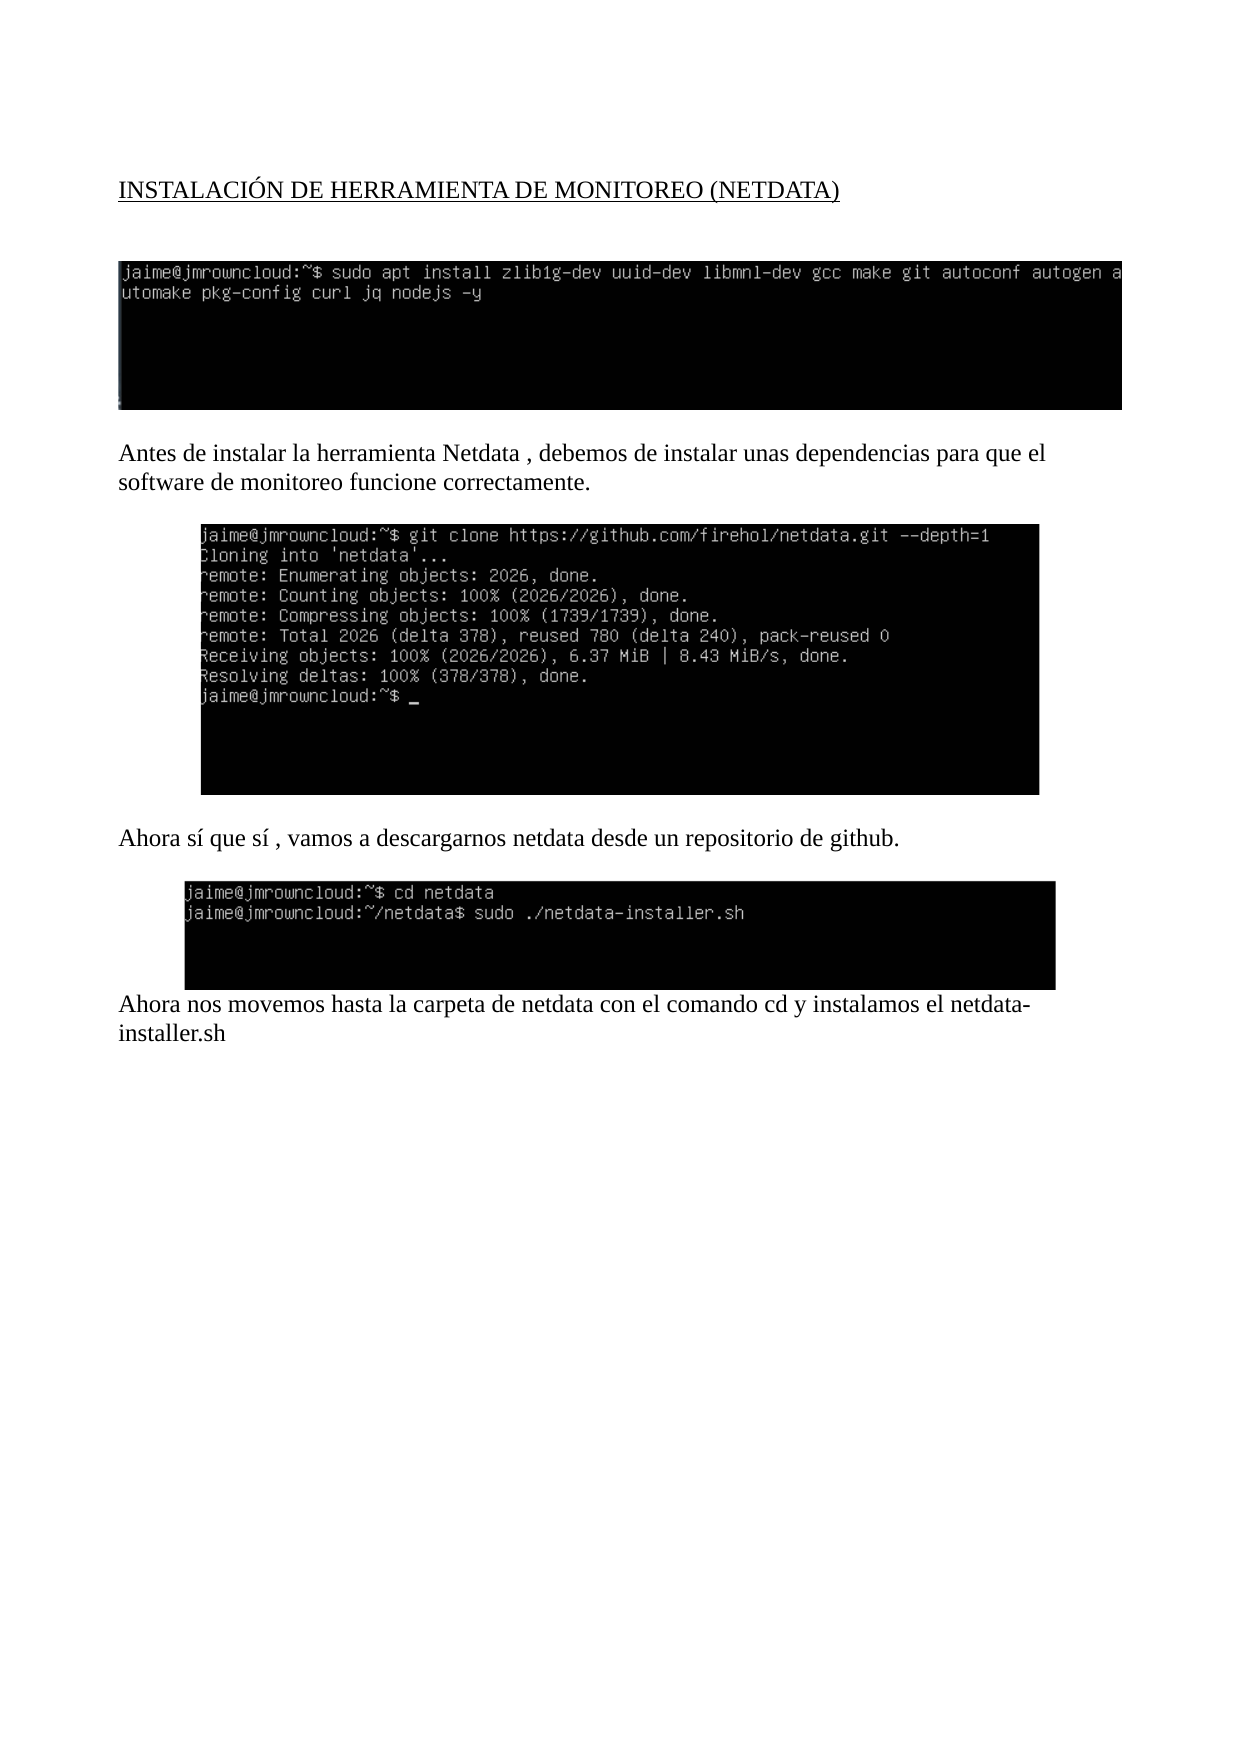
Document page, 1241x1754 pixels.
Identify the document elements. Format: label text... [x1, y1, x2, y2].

picture [118, 261, 1122, 410]
text Antes de instalar la herramienta Netdata , debemos de instalar unas dependencias para que el software de monitoreo funcione correctamente. [118, 438, 1122, 496]
text Ahora nos movemos hasta la carpeta de netdata con el comando cd y instalamos el netdata-installer.sh [118, 989, 1122, 1047]
picture [184, 880, 1056, 990]
picture [200, 524, 1040, 795]
text INSTALACIÓN DE HERRAMIENTA DE MONITOREO (NETDATA) [118, 176, 1122, 204]
text Ahora sí que sí , vamos a descargarnos netdata desde un repositorio de github. [118, 823, 1122, 852]
